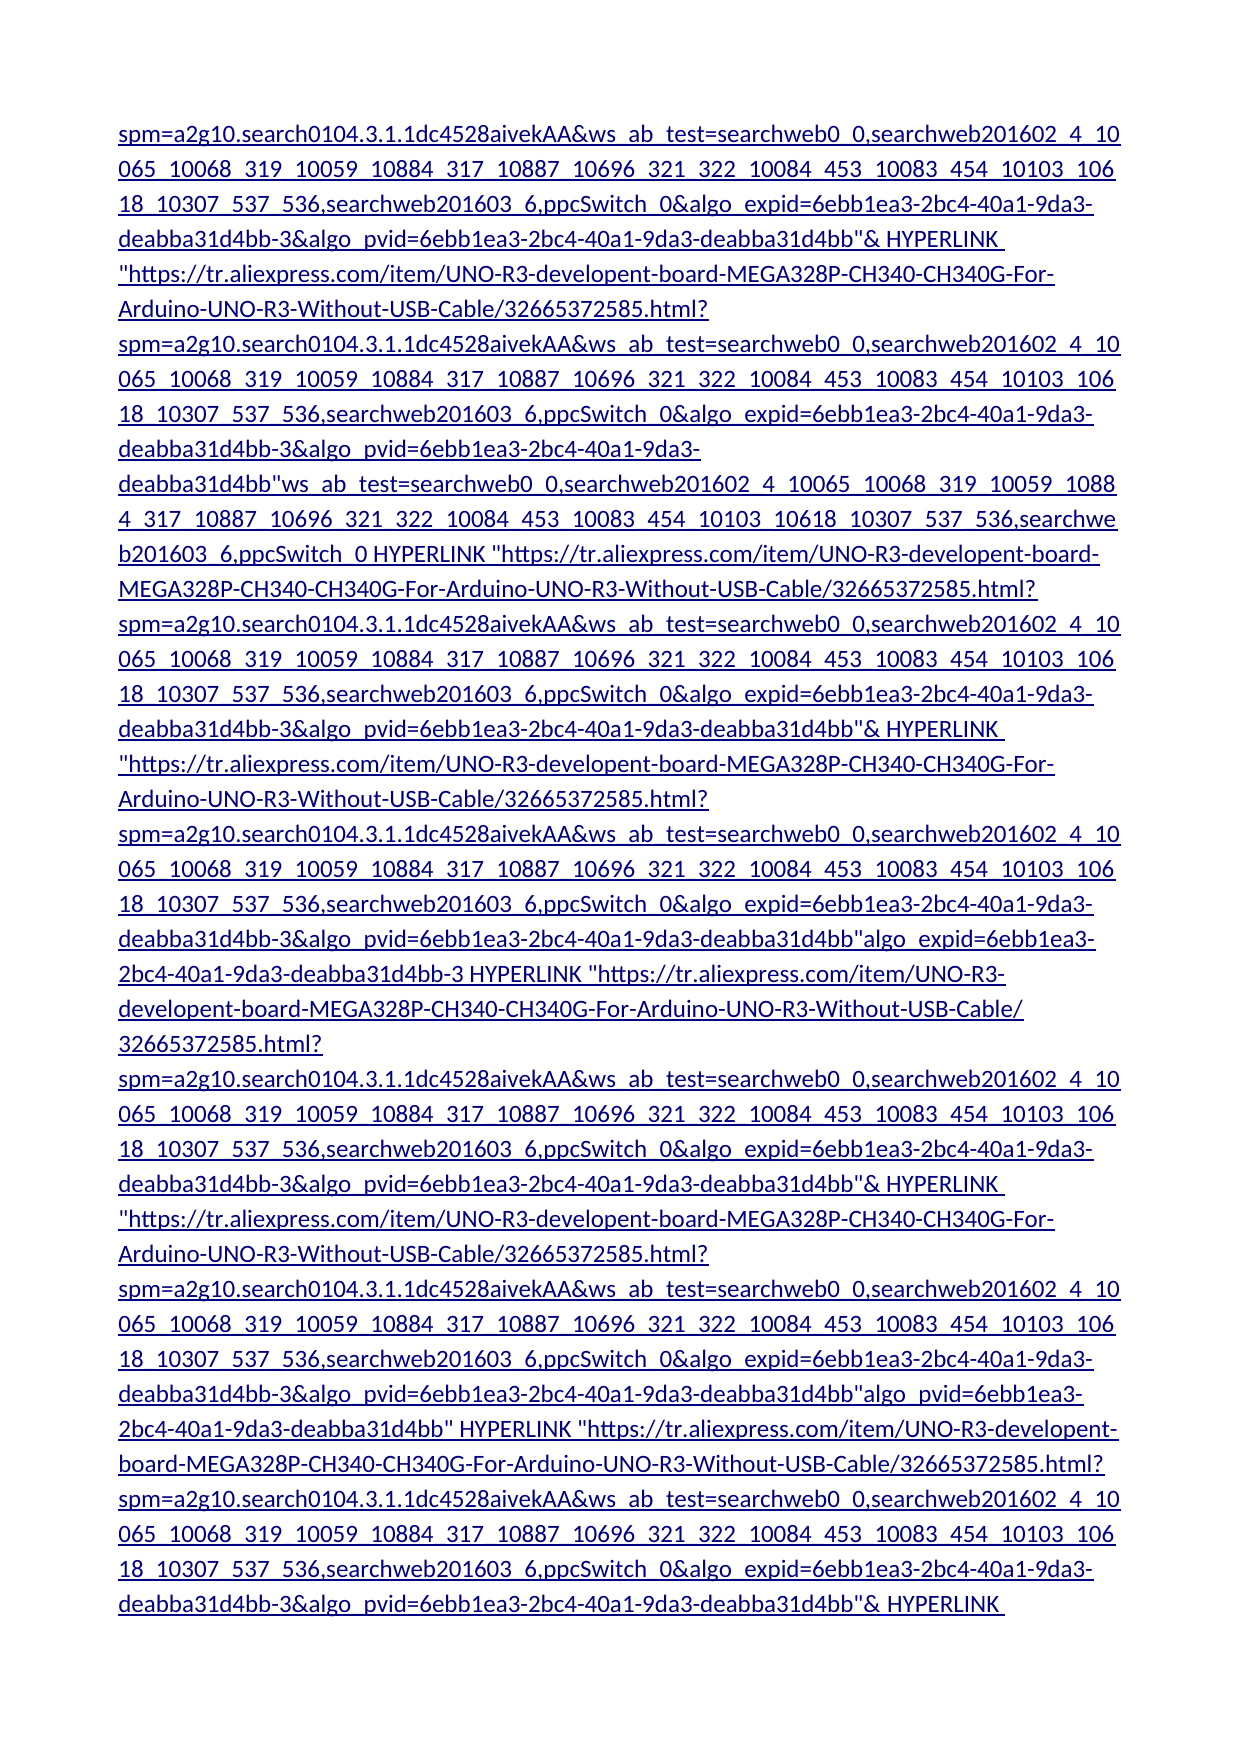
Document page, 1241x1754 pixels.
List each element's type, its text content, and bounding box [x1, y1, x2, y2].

text spm=a2g10.search0104.3.1.1dc4528aivekAA&ws_ab_test=searchweb0_0,searchweb201602_4_10065_10068_319_10059_10884_317_10887_10696_321_322_10084_453_10083_454_10103_10618_10307_537_536,searchweb201603_6,ppcSwitch_0&algo_expid=6ebb1ea3-2bc4-40a1-9da3-deabba31d4bb-3&algo_pvid=6ebb1ea3-2bc4-40a1-9da3-deabba31d4bb"& HYPERLINK "https://tr.aliexpress.com/item/UNO-R3-developent-board-MEGA328P-CH340-CH340G-For-Arduino-UNO-R3-Without-USB-Cable/32665372585.html?spm=a2g10.search0104.3.1.1dc4528aivekAA&ws_ab_test=searchweb0_0,searchweb201602_4_10065_10068_319_10059_10884_317_10887_10696_321_322_10084_453_10083_454_10103_10618_10307_537_536,searchweb201603_6,ppcSwitch_0&algo_expid=6ebb1ea3-2bc4-40a1-9da3-deabba31d4bb-3&algo_pvid=6ebb1ea3-2bc4-40a1-9da3-deabba31d4bb"ws_ab_test=searchweb0_0,searchweb201602_4_10065_10068_319_10059_10884_317_10887_10696_321_322_10084_453_10083_454_10103_10618_10307_537_536,searchweb201603_6,ppcSwitch_0 HYPERLINK "https://tr.aliexpress.com/item/UNO-R3-developent-board-MEGA328P-CH340-CH340G-For-Arduino-UNO-R3-Without-USB-Cable/32665372585.html?spm=a2g10.search0104.3.1.1dc4528aivekAA&ws_ab_test=searchweb0_0,searchweb201602_4_10065_10068_319_10059_10884_317_10887_10696_321_322_10084_453_10083_454_10103_10618_10307_537_536,searchweb201603_6,ppcSwitch_0&algo_expid=6ebb1ea3-2bc4-40a1-9da3-deabba31d4bb-3&algo_pvid=6ebb1ea3-2bc4-40a1-9da3-deabba31d4bb"& HYPERLINK "https://tr.aliexpress.com/item/UNO-R3-developent-board-MEGA328P-CH340-CH340G-For-Arduino-UNO-R3-Without-USB-Cable/32665372585.html?spm=a2g10.search0104.3.1.1dc4528aivekAA&ws_ab_test=searchweb0_0,searchweb201602_4_10065_10068_319_10059_10884_317_10887_10696_321_322_10084_453_10083_454_10103_10618_10307_537_536,searchweb201603_6,ppcSwitch_0&algo_expid=6ebb1ea3-2bc4-40a1-9da3-deabba31d4bb-3&algo_pvid=6ebb1ea3-2bc4-40a1-9da3-deabba31d4bb"algo_expid=6ebb1ea3-2bc4-40a1-9da3-deabba31d4bb-3 HYPERLINK "https://tr.aliexpress.com/item/UNO-R3-developent-board-MEGA328P-CH340-CH340G-For-Arduino-UNO-R3-Without-USB-Cable/32665372585.html?spm=a2g10.search0104.3.1.1dc4528aivekAA&ws_ab_test=searchweb0_0,searchweb201602_4_10065_10068_319_10059_10884_317_10887_10696_321_322_10084_453_10083_454_10103_10618_10307_537_536,searchweb201603_6,ppcSwitch_0&algo_expid=6ebb1ea3-2bc4-40a1-9da3-deabba31d4bb-3&algo_pvid=6ebb1ea3-2bc4-40a1-9da3-deabba31d4bb"& HYPERLINK "https://tr.aliexpress.com/item/UNO-R3-developent-board-MEGA328P-CH340-CH340G-For-Arduino-UNO-R3-Without-USB-Cable/32665372585.html?spm=a2g10.search0104.3.1.1dc4528aivekAA&ws_ab_test=searchweb0_0,searchweb201602_4_10065_10068_319_10059_10884_317_10887_10696_321_322_10084_453_10083_454_10103_10618_10307_537_536,searchweb201603_6,ppcSwitch_0&algo_expid=6ebb1ea3-2bc4-40a1-9da3-deabba31d4bb-3&algo_pvid=6ebb1ea3-2bc4-40a1-9da3-deabba31d4bb"algo_pvid=6ebb1ea3-2bc4-40a1-9da3-deabba31d4bb" HYPERLINK "https://tr.aliexpress.com/item/UNO-R3-developent-board-MEGA328P-CH340-CH340G-For-Arduino-UNO-R3-Without-USB-Cable/32665372585.html?spm=a2g10.search0104.3.1.1dc4528aivekAA&ws_ab_test=searchweb0_0,searchweb201602_4_10065_10068_319_10059_10884_317_10887_10696_321_322_10084_453_10083_454_10103_10618_10307_537_536,searchweb201603_6,ppcSwitch_0&algo_expid=6ebb1ea3-2bc4-40a1-9da3-deabba31d4bb-3&algo_pvid=6ebb1ea3-2bc4-40a1-9da3-deabba31d4bb"& HYPERLINK [118, 118, 1122, 1619]
